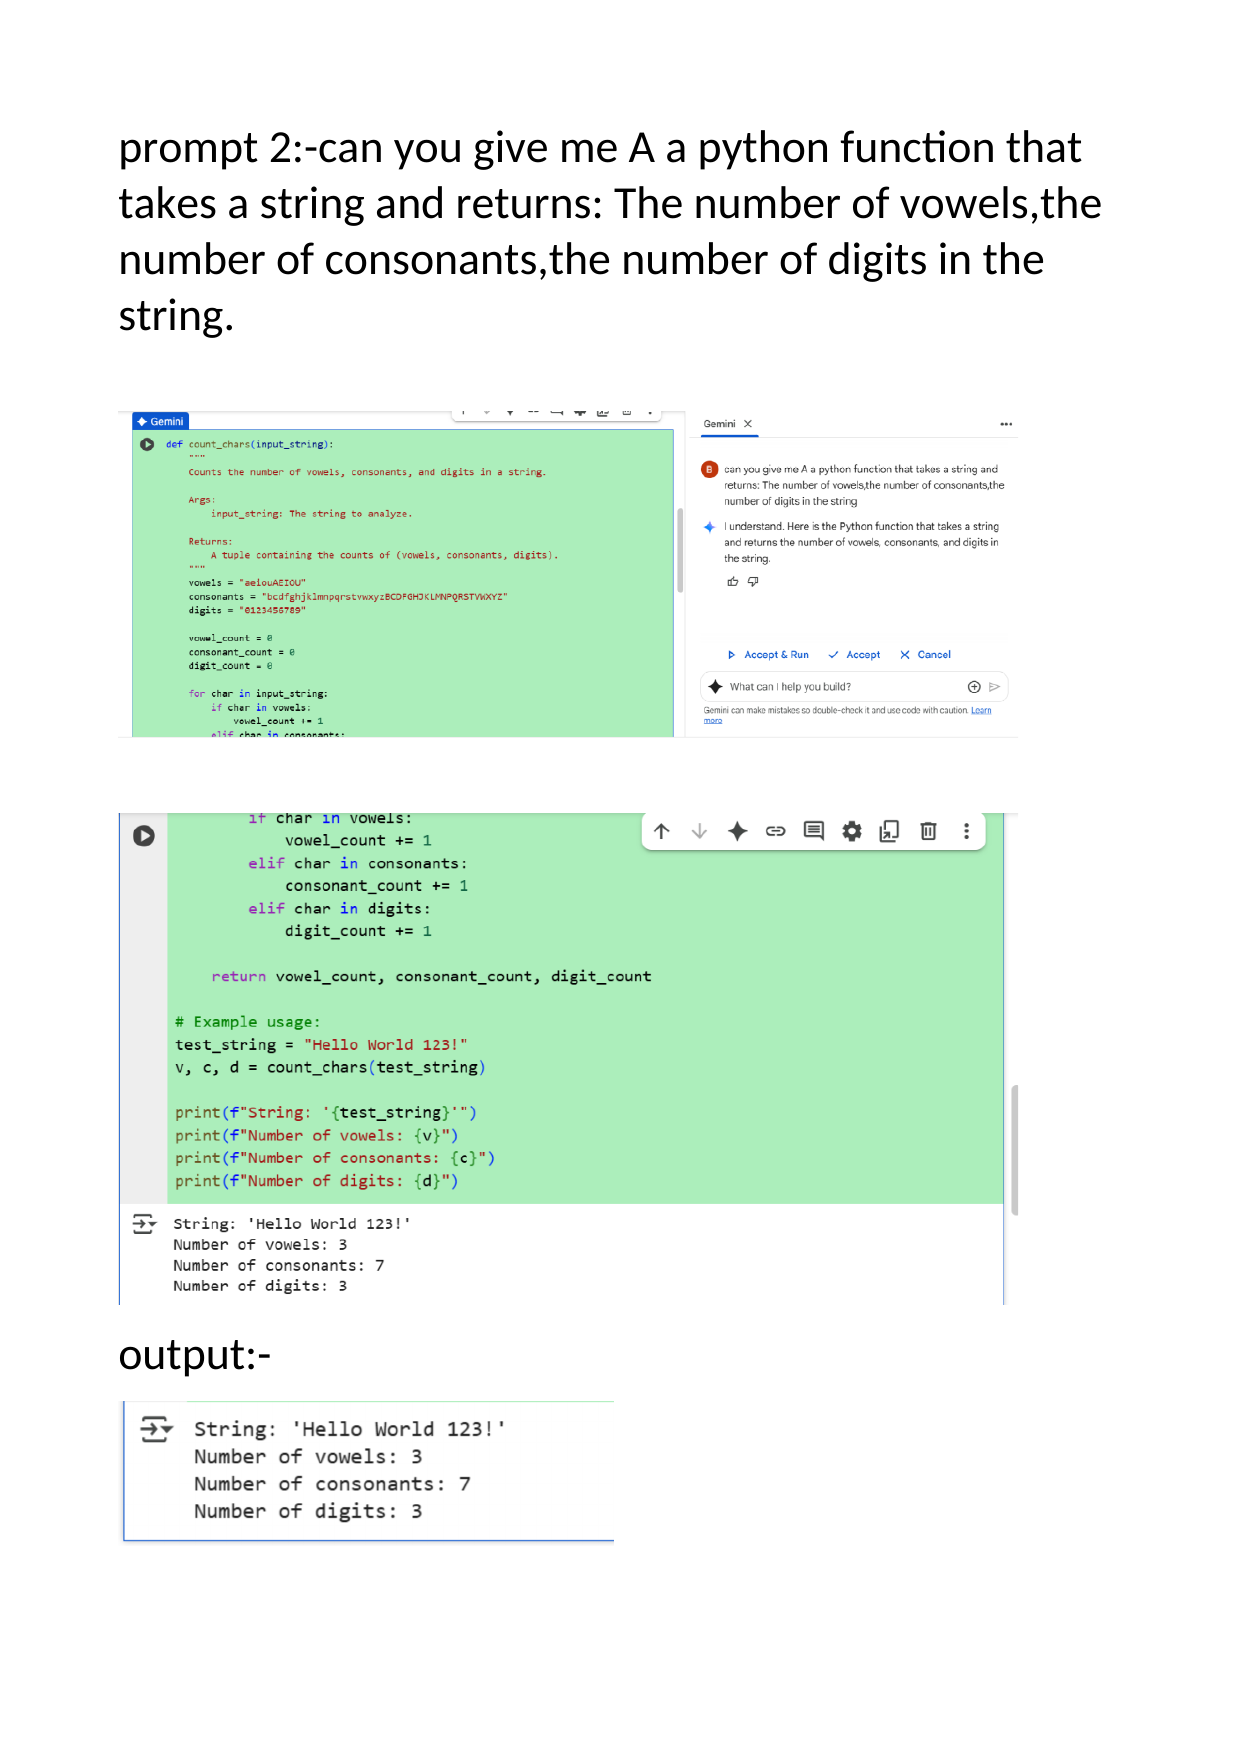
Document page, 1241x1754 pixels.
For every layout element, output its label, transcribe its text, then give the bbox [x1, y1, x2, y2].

text output:- [118, 1325, 1122, 1381]
text prompt 2:-can you give me A a python function that takes a string and returns: The number of vowels,the number of consonants,the number of digits in the string. [118, 118, 1122, 342]
